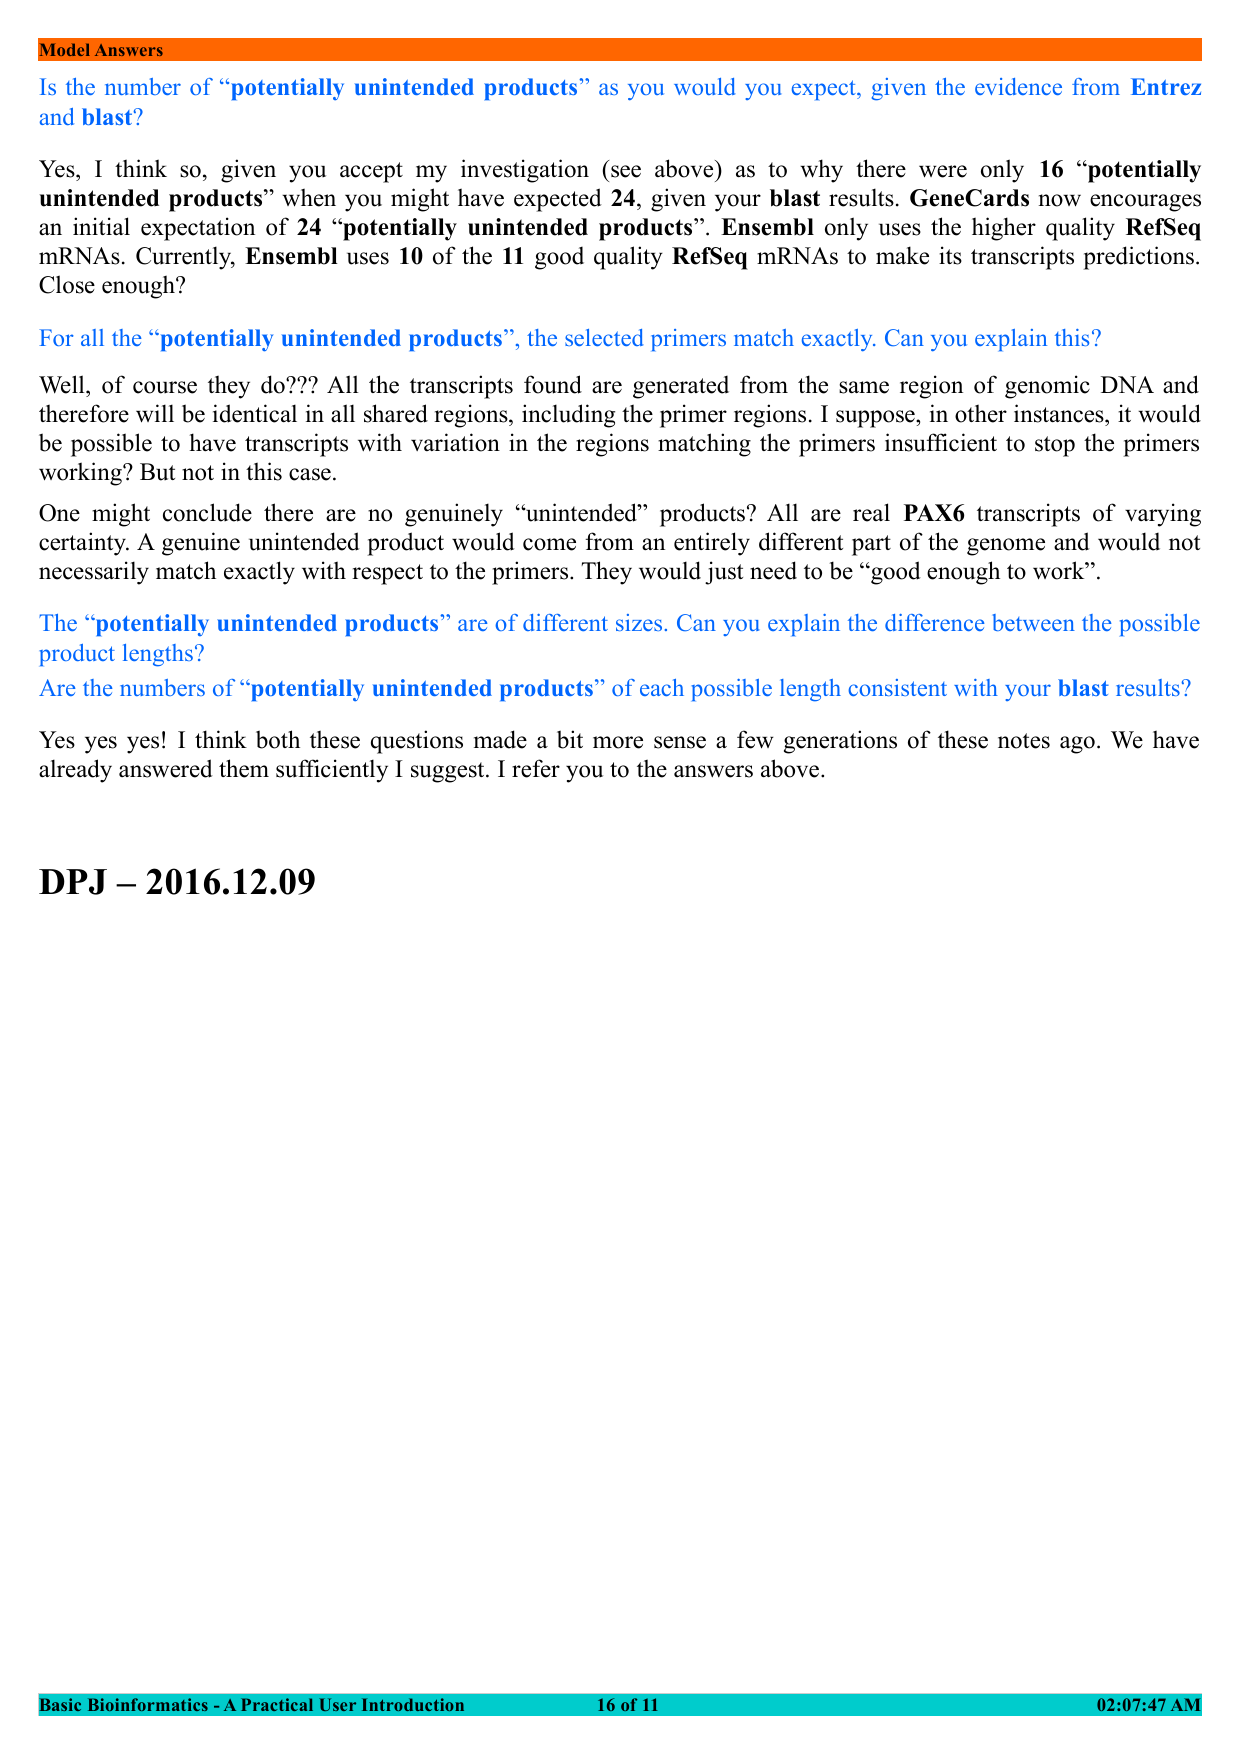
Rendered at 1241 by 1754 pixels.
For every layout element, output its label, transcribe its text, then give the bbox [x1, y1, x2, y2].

text Well, of course they do??? All the transcripts found are generated from the same region of genomic DNA and therefore will be identical in all shared regions, including the primer regions. I suppose, in other instances, it would be possible to have transcripts with variation in the regions matching the primers insufficient to stop the primers working? But not in this case. [38, 369, 1202, 486]
text The “potentially unintended products” are of different sizes. Can you explain the difference between the possible product lengths? [38, 608, 1202, 666]
text Is the number of “potentially unintended products” as you would you expect, given the evidence from Entrez and blast? [38, 72, 1202, 130]
text Are the numbers of “potentially unintended products” of each possible length consistent with your blast results? [38, 672, 1202, 701]
text Yes, I think so, given you accept my investigation (see above) as to why there were only 16 “potentially unintended products” when you might have expected 24, given your blast results. GeneCards now encourages an initial expectation of 24 “potentially unintended products”. Ensembl only uses the higher quality RefSeq mRNAs. Currently, Ensembl uses 10 of the 11 good quality RefSeq mRNAs to make its transcripts predictions. Close enough? [38, 154, 1202, 299]
text One might conclude there are no genuinely “unintended” products? All are real PAX6 transcripts of varying certainty. A genuine unintended product would come from an entirely different part of the genome and would not necessarily match exactly with respect to the primers. They would just need to be “good enough to work”. [38, 498, 1202, 585]
text Yes yes yes! I think both these questions made a bit more sense a few generations of these notes ago. We have already answered them sufficiently I suggest. I refer you to the answers above. [38, 725, 1202, 783]
text DPJ – 2016.12.09 [38, 859, 1202, 902]
text For all the “potentially unintended products”, the selected primers match exactly. Can you explain this? [38, 323, 1202, 352]
